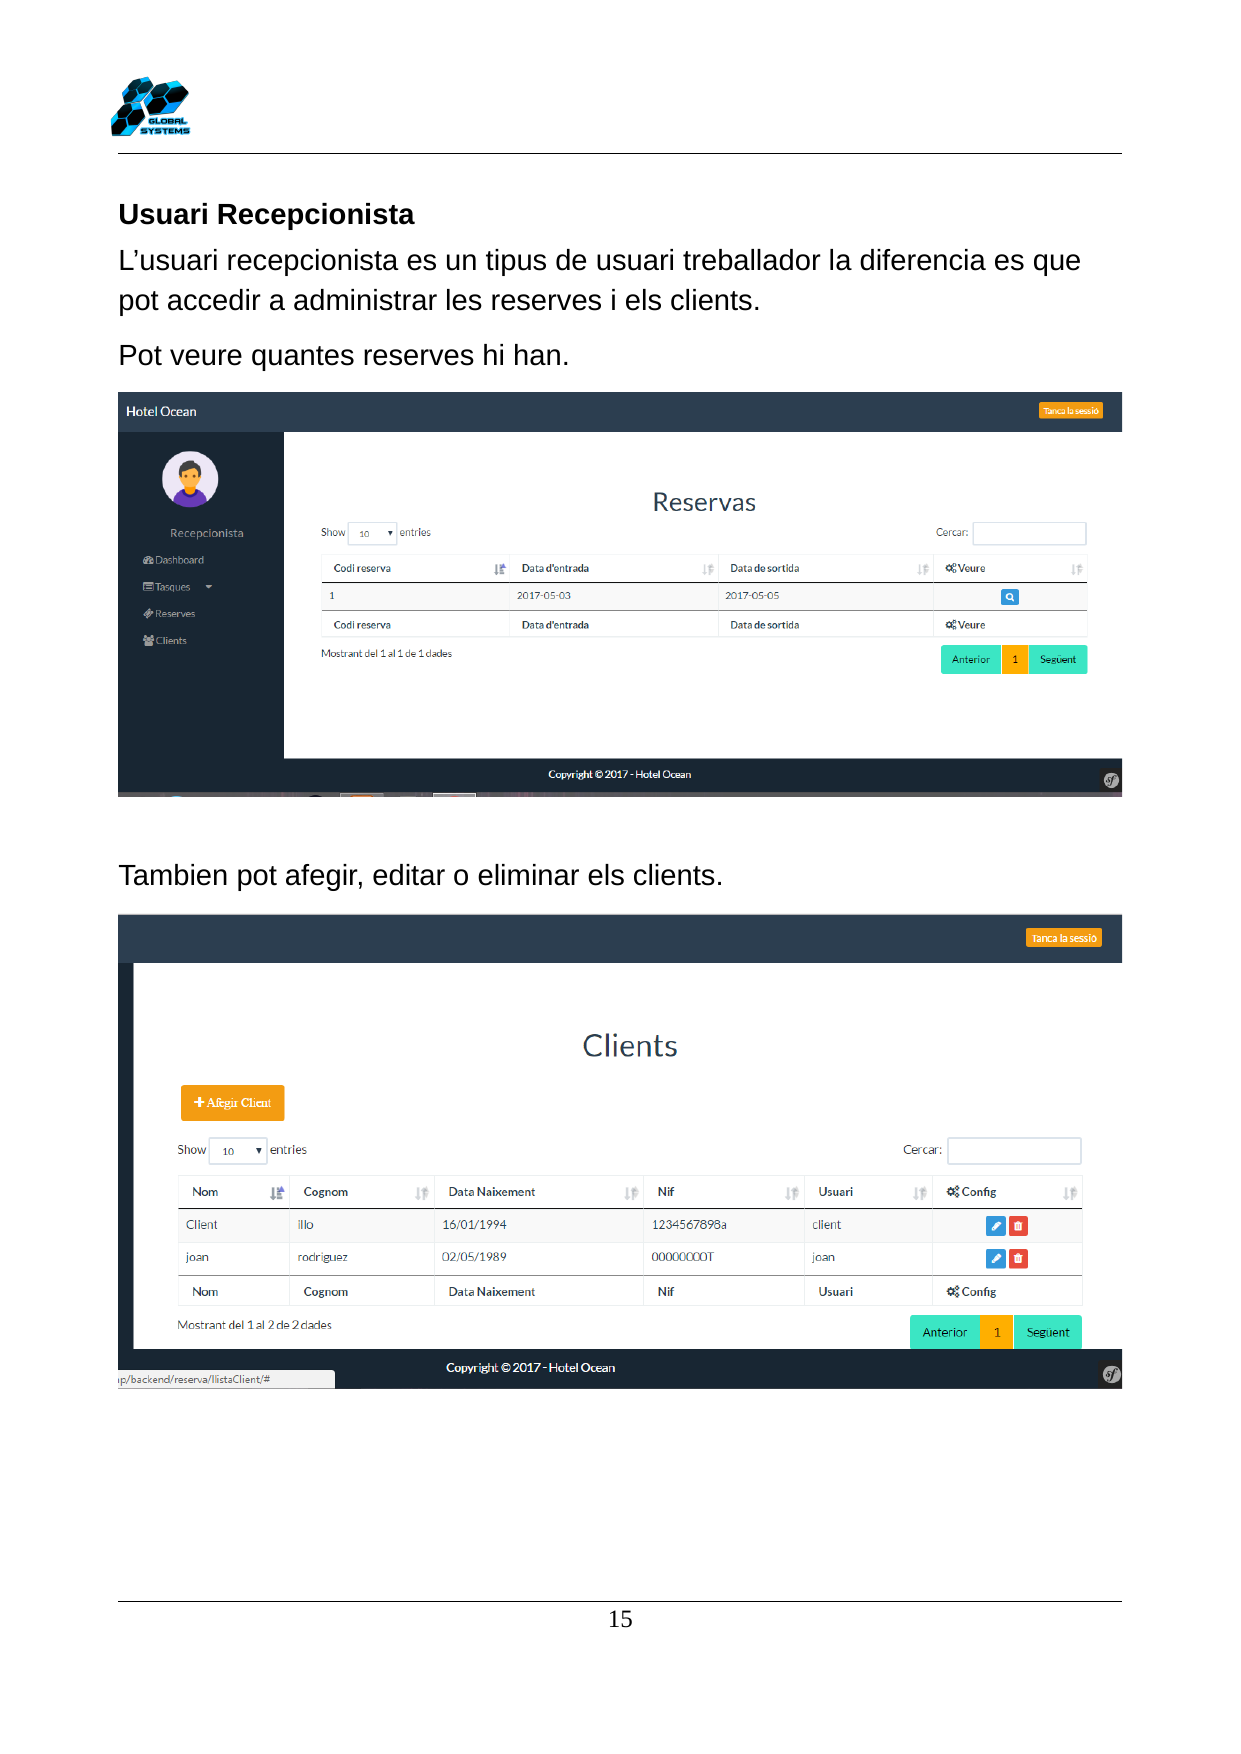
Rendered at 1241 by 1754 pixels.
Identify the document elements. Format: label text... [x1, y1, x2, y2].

picture [118, 392, 1123, 797]
picture [107, 61, 194, 148]
picture [118, 913, 1123, 1389]
subtitle Usuari Recepcionista [118, 197, 1122, 230]
text Tambien pot afegir, editar o eliminar els clients. [118, 858, 1122, 892]
text L’usuari recepcionista es un tipus de usuari treballador la diferencia es que pot accedir a administrar les reserves i els clients. [118, 243, 1122, 317]
text Pot veure quantes reserves hi han. [118, 338, 1122, 371]
